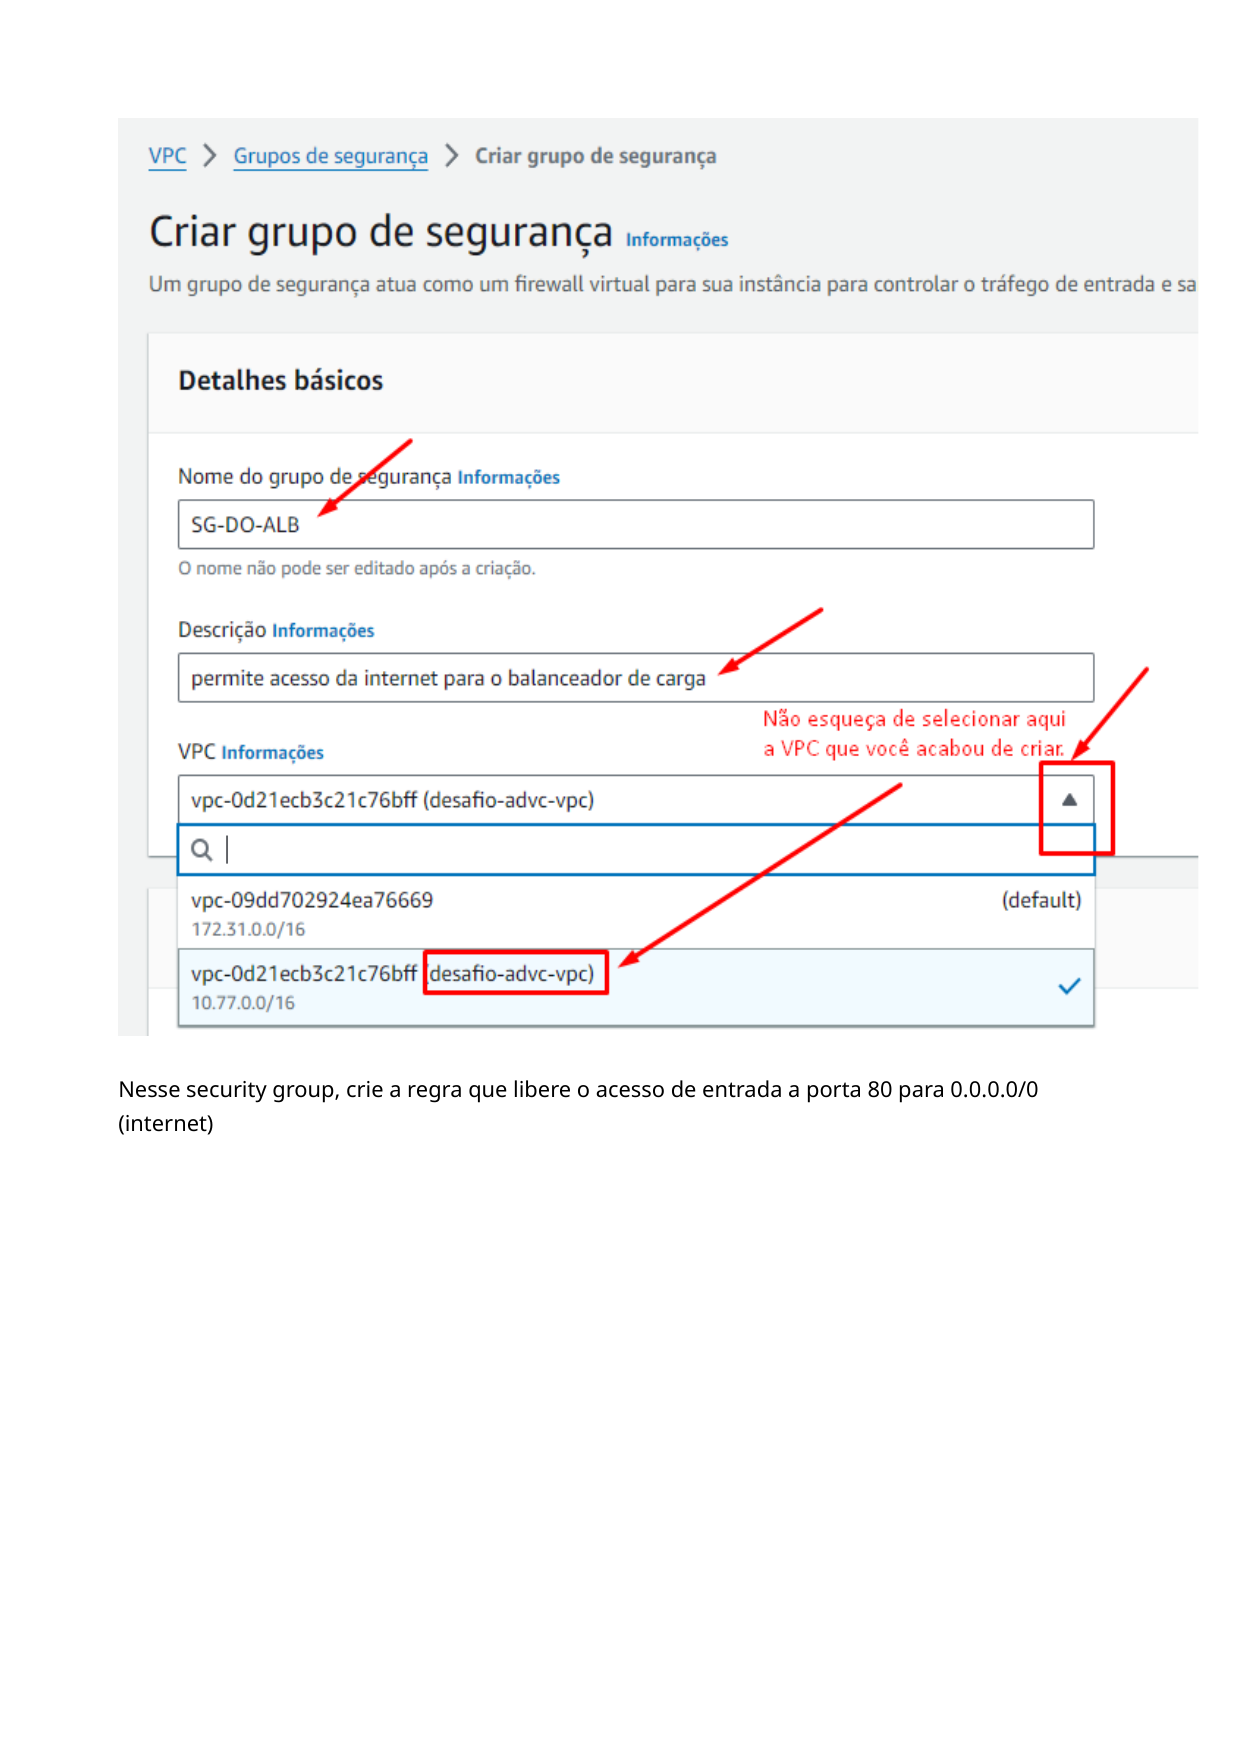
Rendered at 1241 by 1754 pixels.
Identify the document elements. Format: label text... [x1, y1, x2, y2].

text Nesse security group, crie a regra que libere o acesso de entrada a porta 80 para 0.0.0.0/0 (internet) [118, 1074, 1122, 1138]
picture [118, 118, 1199, 1036]
